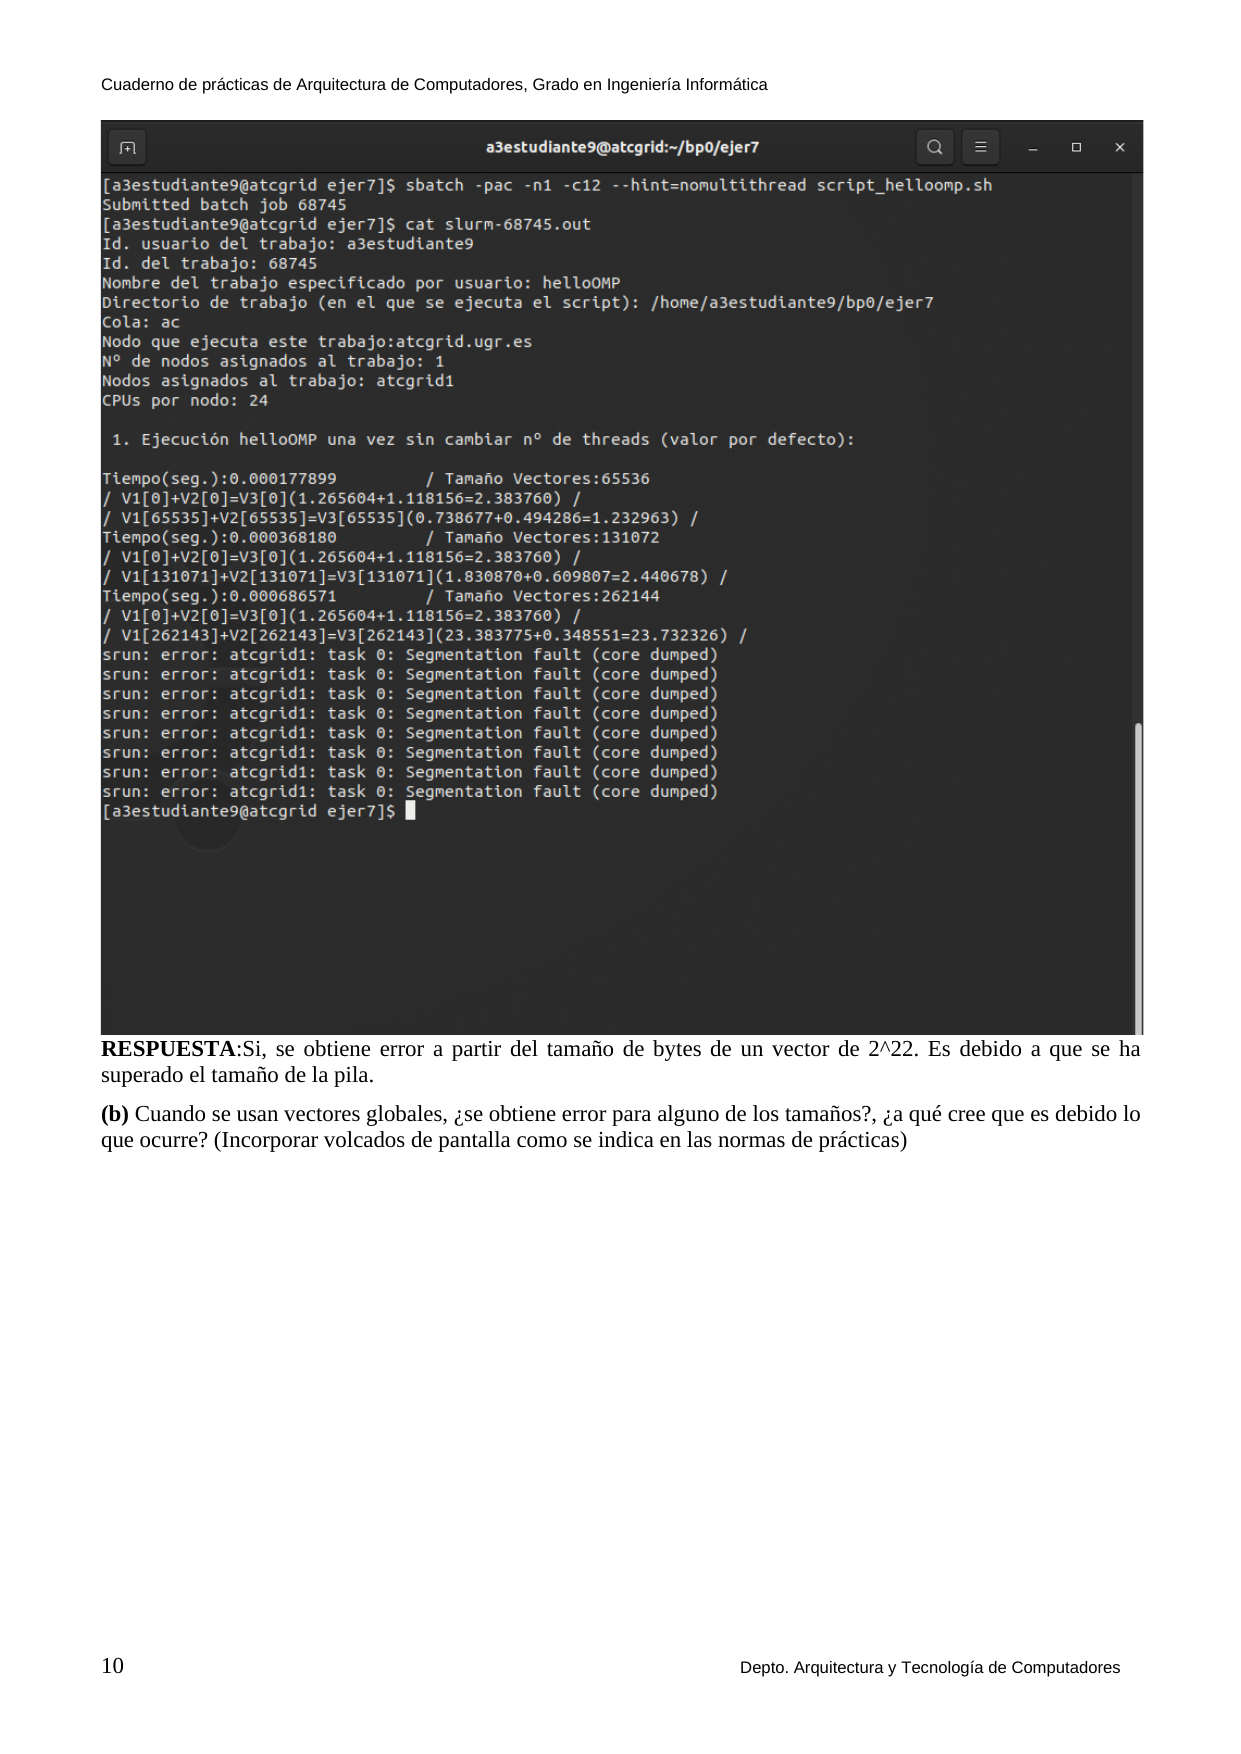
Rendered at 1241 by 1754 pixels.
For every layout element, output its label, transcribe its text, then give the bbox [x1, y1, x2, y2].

list RESPUESTA:Si, se obtiene error a partir del tamaño de bytes de un vector de 2^22. Es debido a que se ha superado el tamaño de la pila. [101, 1035, 1143, 1088]
list (b) Cuando se usan vectores globales, ¿se obtiene error para alguno de los tamaños?, ¿a qué cree que es debido lo que ocurre? (Incorporar volcados de pantalla como se indica en las normas de prácticas) [101, 1100, 1143, 1153]
picture [100, 120, 1144, 1035]
